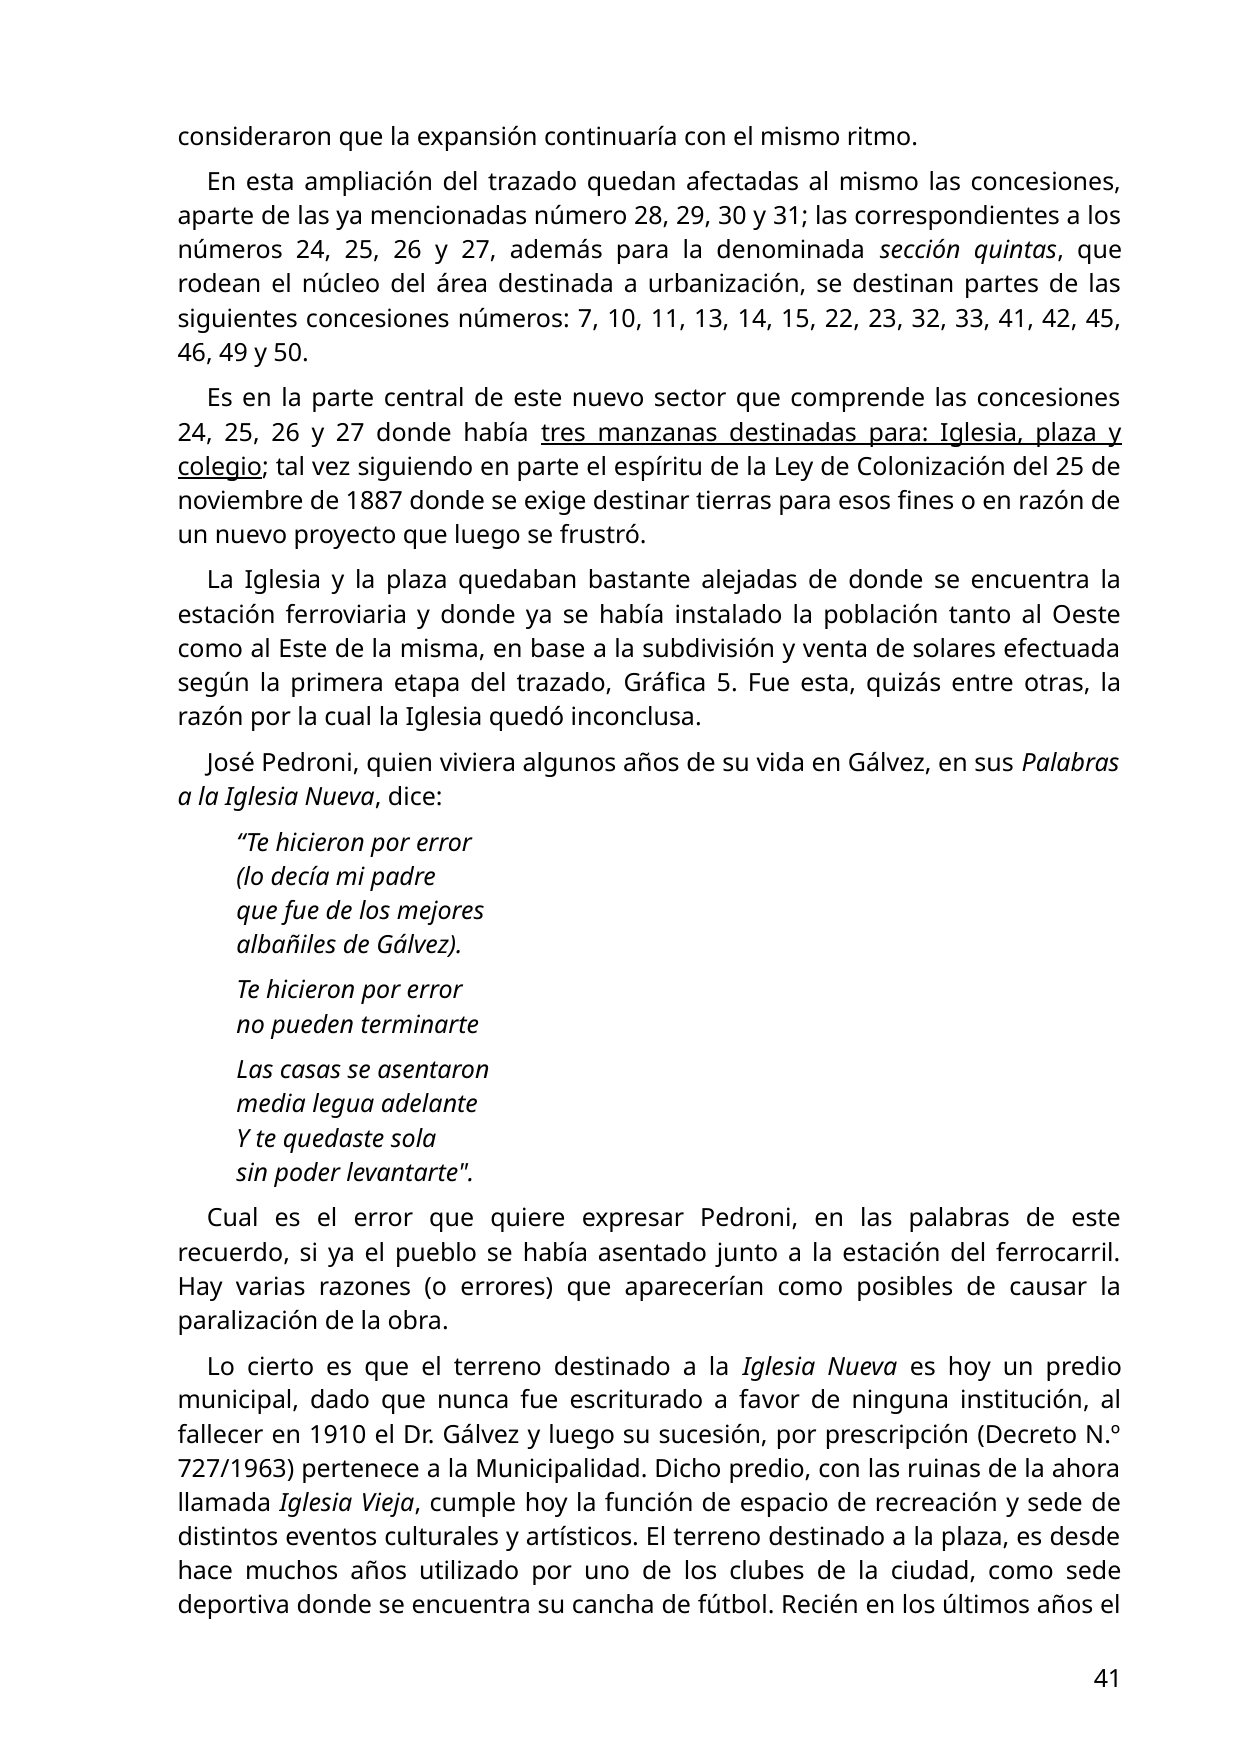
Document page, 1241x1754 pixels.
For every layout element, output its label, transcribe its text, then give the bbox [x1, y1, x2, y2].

text La Iglesia y la plaza quedaban bastante alejadas de donde se encuentra la estación ferroviaria y donde ya se había instalado la población tanto al Oeste como al Este de la misma, en base a la subdivisión y venta de solares efectuada según la primera etapa del trazado, Gráfica 5. Fue esta, quizás entre otras, la razón por la cual la Iglesia quedó inconclusa. [177, 562, 1122, 732]
text media legua adelante [236, 1086, 1063, 1120]
text Es en la parte central de este nuevo sector que comprende las concesiones 24, 25, 26 y 27 donde había tres manzanas destinadas para: Iglesia, plaza y colegio; tal vez siguiendo en parte el espíritu de la Ley de Colonización del 25 de noviembre de 1887 donde se exige destinar tierras para esos fines o en razón de un nuevo proyecto que luego se frustró. [177, 380, 1122, 550]
text que fue de los mejores [236, 892, 1063, 926]
text albañiles de Gálvez). [236, 926, 1063, 960]
text Lo cierto es que el terreno destinado a la Iglesia Nueva es hoy un predio municipal, dado que nunca fue escriturado a favor de ninguna institución, al fallecer en 1910 el Dr. Gálvez y luego su sucesión, por prescripción (Decreto N.º 727/1963) pertenece a la Municipalidad. Dicho predio, con las ruinas de la ahora llamada Iglesia Vieja, cumple hoy la función de espacio de recreación y sede de distintos eventos culturales y artísticos. El terreno destinado a la plaza, es desde hace muchos años utilizado por uno de los clubes de la ciudad, como sede deportiva donde se encuentra su cancha de fútbol. Recién en los últimos años el [177, 1348, 1122, 1621]
text Te hicieron por error [236, 972, 1063, 1006]
text “Te hicieron por error [236, 824, 1063, 858]
text En esta ampliación del trazado quedan afectadas al mismo las concesiones, aparte de las ya mencionadas número 28, 29, 30 y 31; las correspondientes a los números 24, 25, 26 y 27, además para la denominada sección quintas, que rodean el núcleo del área destinada a urbanización, se destinan partes de las siguientes concesiones números: 7, 10, 11, 13, 14, 15, 22, 23, 32, 33, 41, 42, 45, 46, 49 y 50. [177, 164, 1122, 368]
text (lo decía mi padre [236, 858, 1063, 892]
text consideraron que la expansión continuaría con el mismo ritmo. [177, 118, 1122, 152]
text Cual es el error que quiere expresar Pedroni, en las palabras de este recuerdo, si ya el pueblo se había asentado junto a la estación del ferrocarril. Hay varias razones (o errores) que aparecerían como posibles de causar la paralización de la obra. [177, 1200, 1122, 1336]
text Las casas se asentaron [236, 1052, 1063, 1086]
text sin poder levantarte". [236, 1154, 1063, 1188]
text no pueden terminarte [236, 1006, 1063, 1040]
text Y te quedaste sola [236, 1120, 1063, 1154]
text José Pedroni, quien viviera algunos años de su vida en Gálvez, en sus Palabras a la Iglesia Nueva, dice: [177, 744, 1122, 812]
